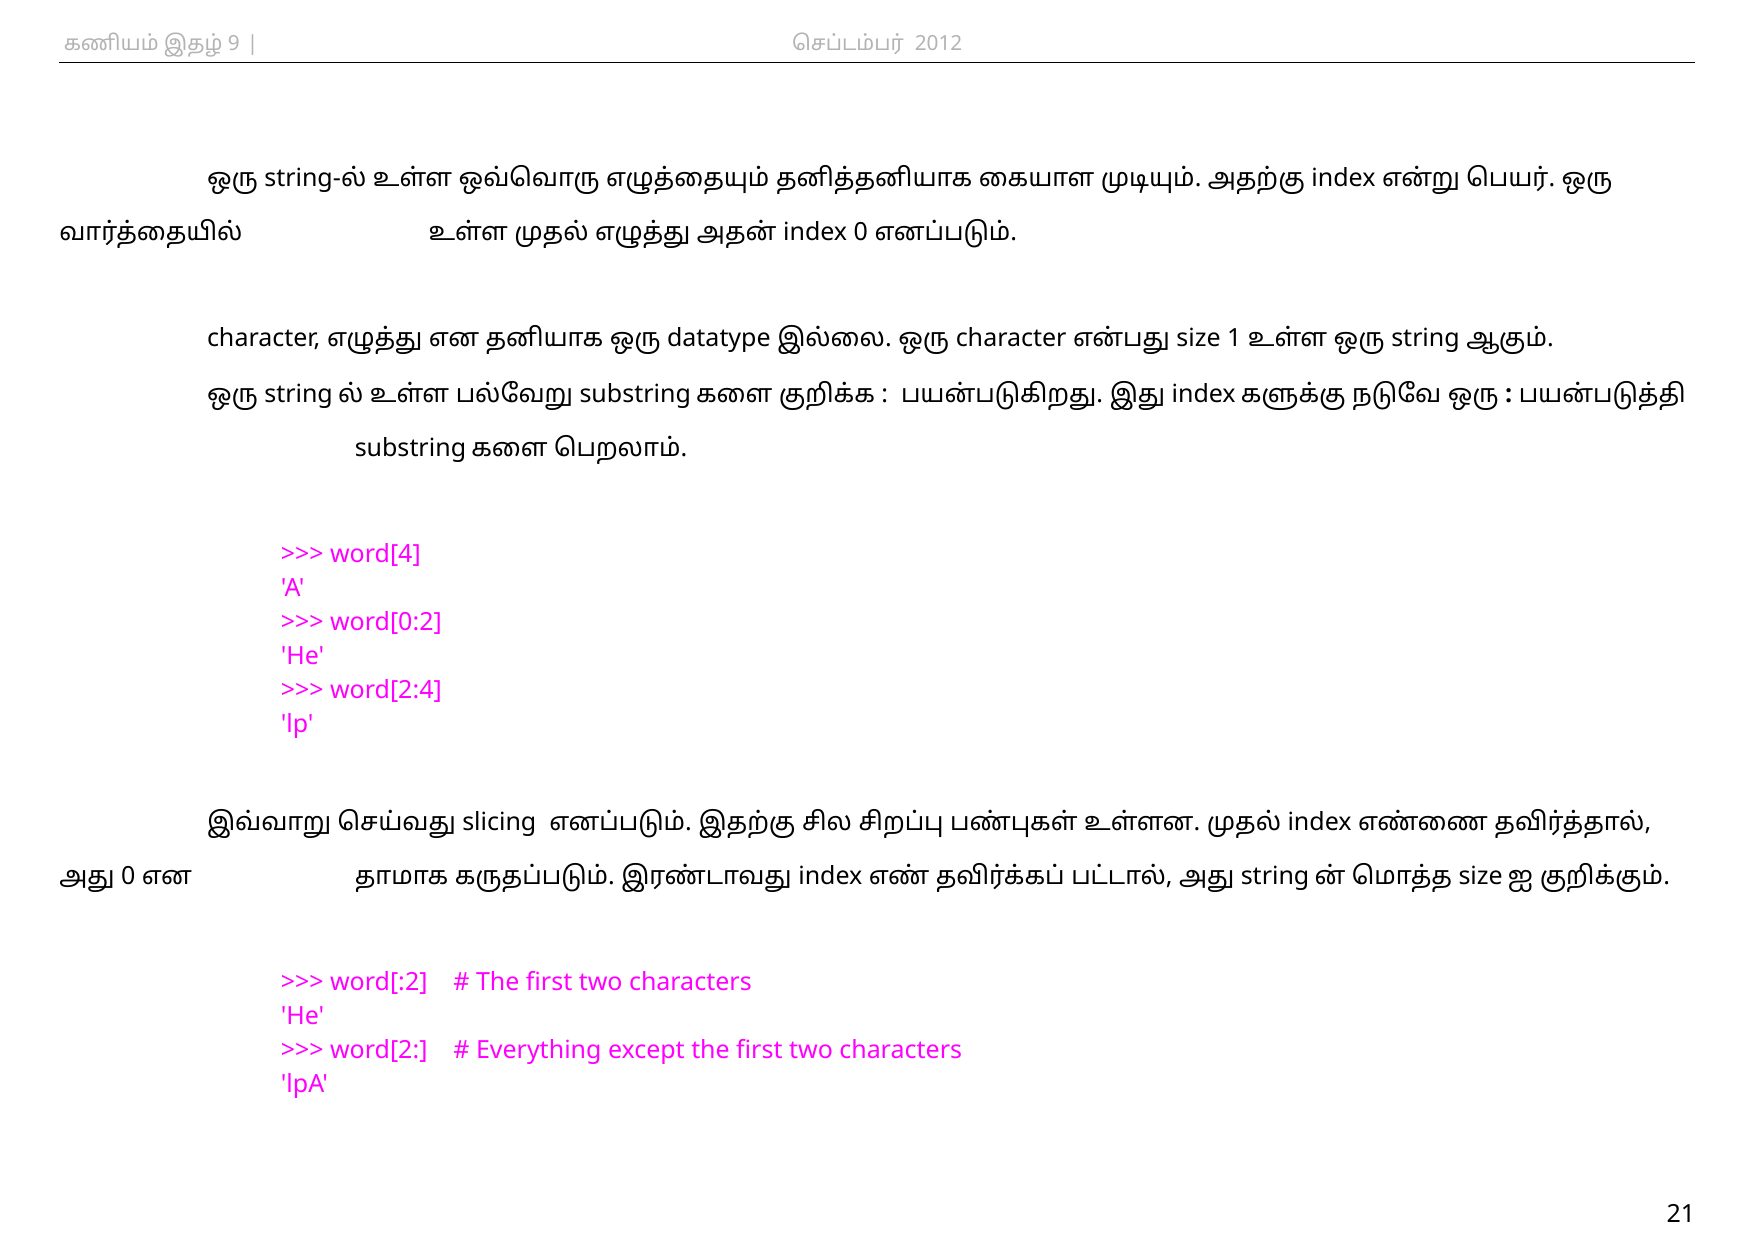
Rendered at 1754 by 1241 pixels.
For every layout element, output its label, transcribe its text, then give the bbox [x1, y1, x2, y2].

text character, எழுத்து என தனியாக ஒரு datatype இல்லை. ஒரு character என்பது size 1 உள்ள ஒரு string ஆகும். [59, 320, 1695, 357]
text >>> word[2:] # Everything except the first two characters [59, 1032, 1695, 1066]
text ஒரு stringல் உள்ள பல்வேறு substringகளை குறிக்க : பயன்படுகிறது. இது indexகளுக்கு நடுவே ஒரு : பயன்படுத்தி substringகளை பெறலாம். [59, 375, 1695, 466]
text ஒரு string-ல் உள்ள ஒவ்வொரு எழுத்தையும் தனித்தனியாக கையாள முடியும். அதற்கு index என்று பெயர். ஒரு வார்த்தையில் உள்ள முதல் எழுத்து அதன் index 0 எனப்படும். [59, 160, 1695, 250]
text 'lpA' [59, 1066, 1695, 1100]
text 'He' [59, 638, 1695, 672]
text >>> word[0:2] [59, 604, 1695, 638]
text >>> word[4] [59, 536, 1695, 570]
text >>> word[2:4] [59, 672, 1695, 706]
text 'A' [59, 570, 1695, 604]
text 'lp' [59, 706, 1695, 740]
text இவ்வாறு செய்வது slicing எனப்படும். இதற்கு சில சிறப்பு பண்புகள் உள்ளன. முதல் index எண்ணை தவிர்த்தால், அது 0 என தாமாக கருதப்படும். இரண்டாவது index எண் தவிர்க்கப் பட்டால், அது stringன் மொத்த sizeஐ குறிக்கும். [59, 803, 1695, 894]
text 'He' [59, 998, 1695, 1032]
text >>> word[:2] # The first two characters [59, 964, 1695, 998]
